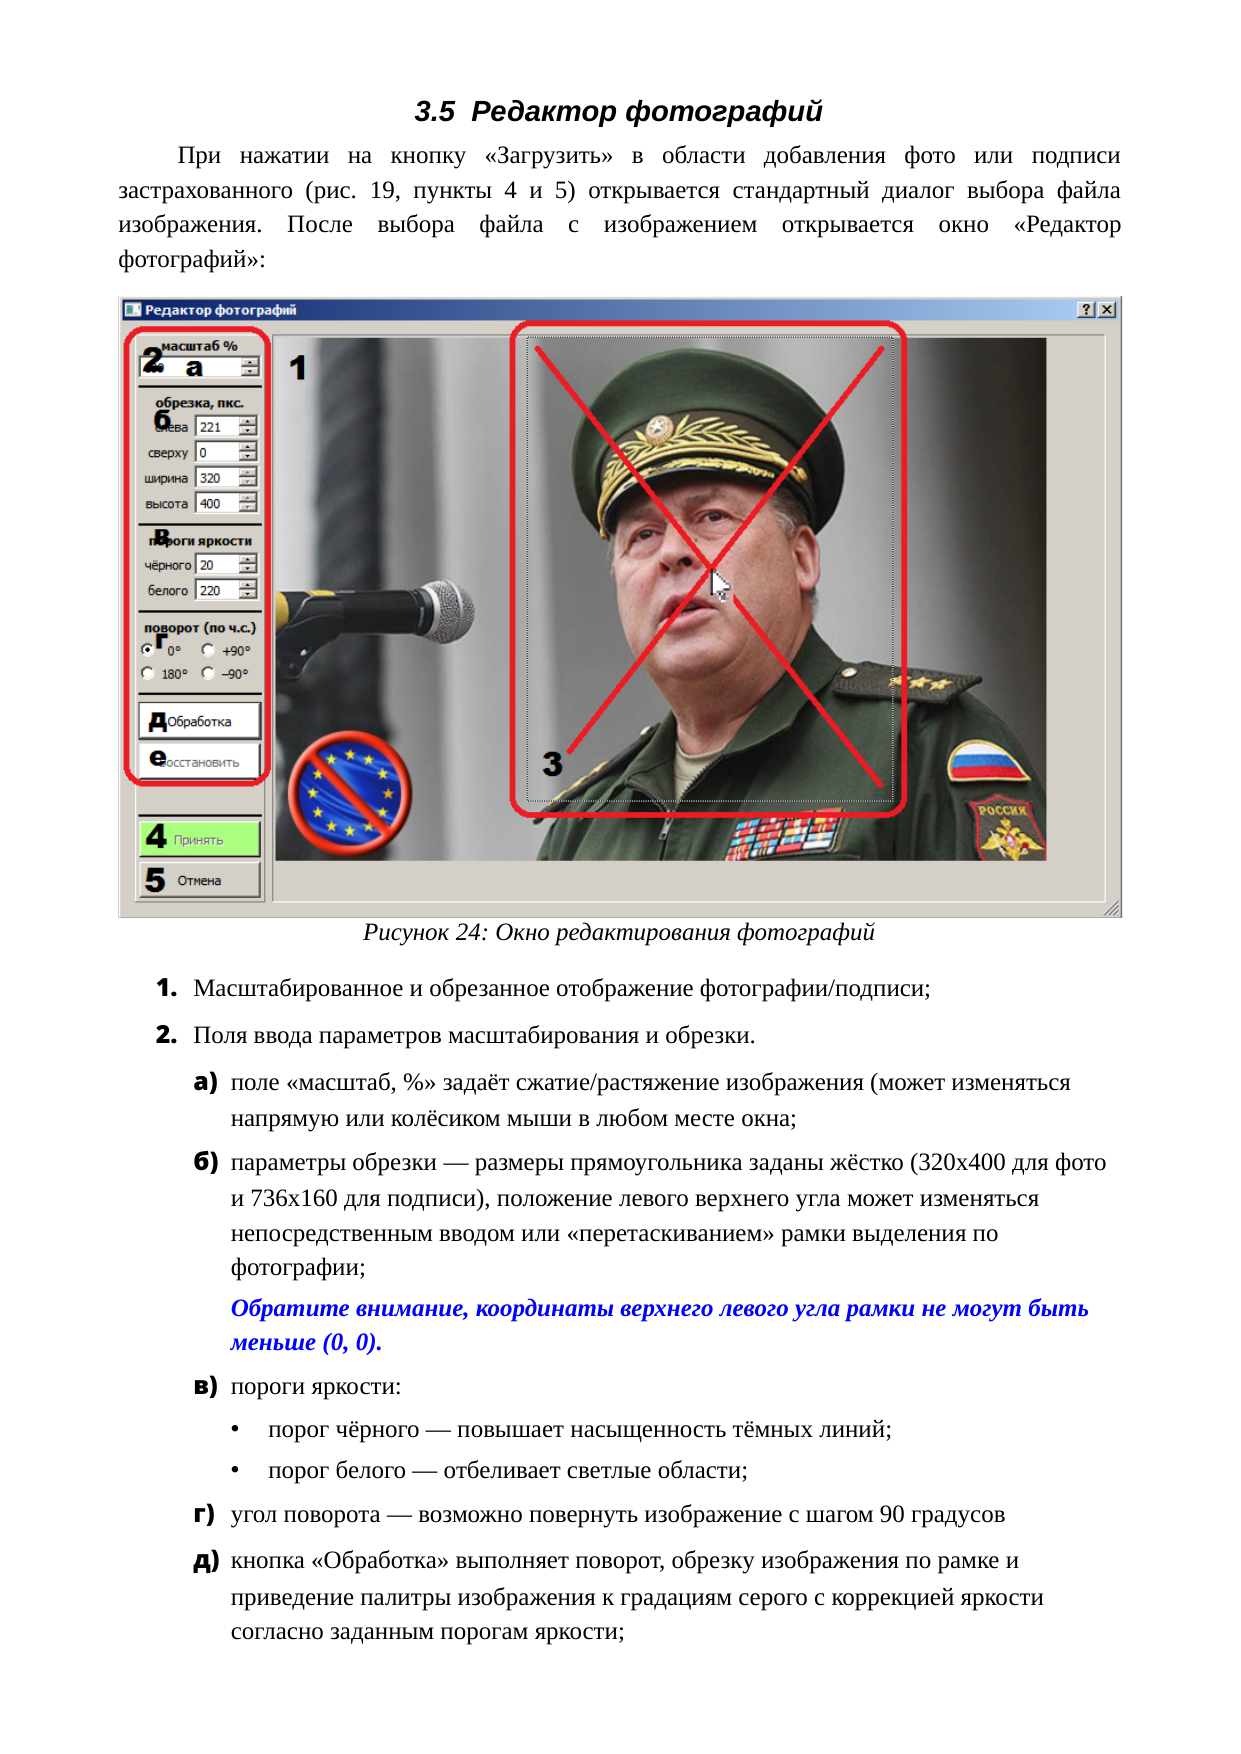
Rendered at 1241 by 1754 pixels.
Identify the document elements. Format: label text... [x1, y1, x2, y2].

list Поля ввода параметров масштабирования и обрезки. [156, 1017, 1122, 1051]
subtitle Редактор фотографий [118, 94, 1122, 128]
list порог белого — отбеливает светлые области; [231, 1455, 1122, 1483]
list порог чёрного — повышает насыщенность тёмных линий; [231, 1414, 1122, 1443]
list параметры обрезки — размеры прямоугольника заданы жёстко (320х400 для фото и 736х160 для подписи), положение левого верхнего угла может изменяться непосредственным вводом или «перетаскиванием» рамки выделения по фотографии; [193, 1143, 1122, 1281]
text Рисунок 24: Окно редактирования фотографий [118, 918, 1122, 946]
list Масштабированное и обрезанное отображение фотографии/подписи; [156, 970, 1122, 1004]
list поле «масштаб, %» задаёт сжатие/растяжение изображения (может изменяться напрямую или колёсиком мыши в любом месте окна; [193, 1063, 1122, 1132]
list кнопка «Обработка» выполняет поворот, обрезку изображения по рамке и приведение палитры изображения к градациям серого с коррекцией яркости согласно заданным порогам яркости; [193, 1542, 1122, 1645]
list Обратите внимание, координаты верхнего левого угла рамки не могут быть меньше (0, 0). [193, 1293, 1122, 1356]
list угол поворота — возможно повернуть изображение с шагом 90 градусов [193, 1495, 1122, 1529]
text При нажатии на кнопку «Загрузить» в области добавления фото или подписи застрахованного (рис. 19, пункты 4 и 5) открывается стандартный диалог выбора файла изображения. После выбора файла с изображением открывается окно «Редактор фотографий»: [118, 140, 1122, 272]
list пороги яркости: [193, 1368, 1122, 1402]
